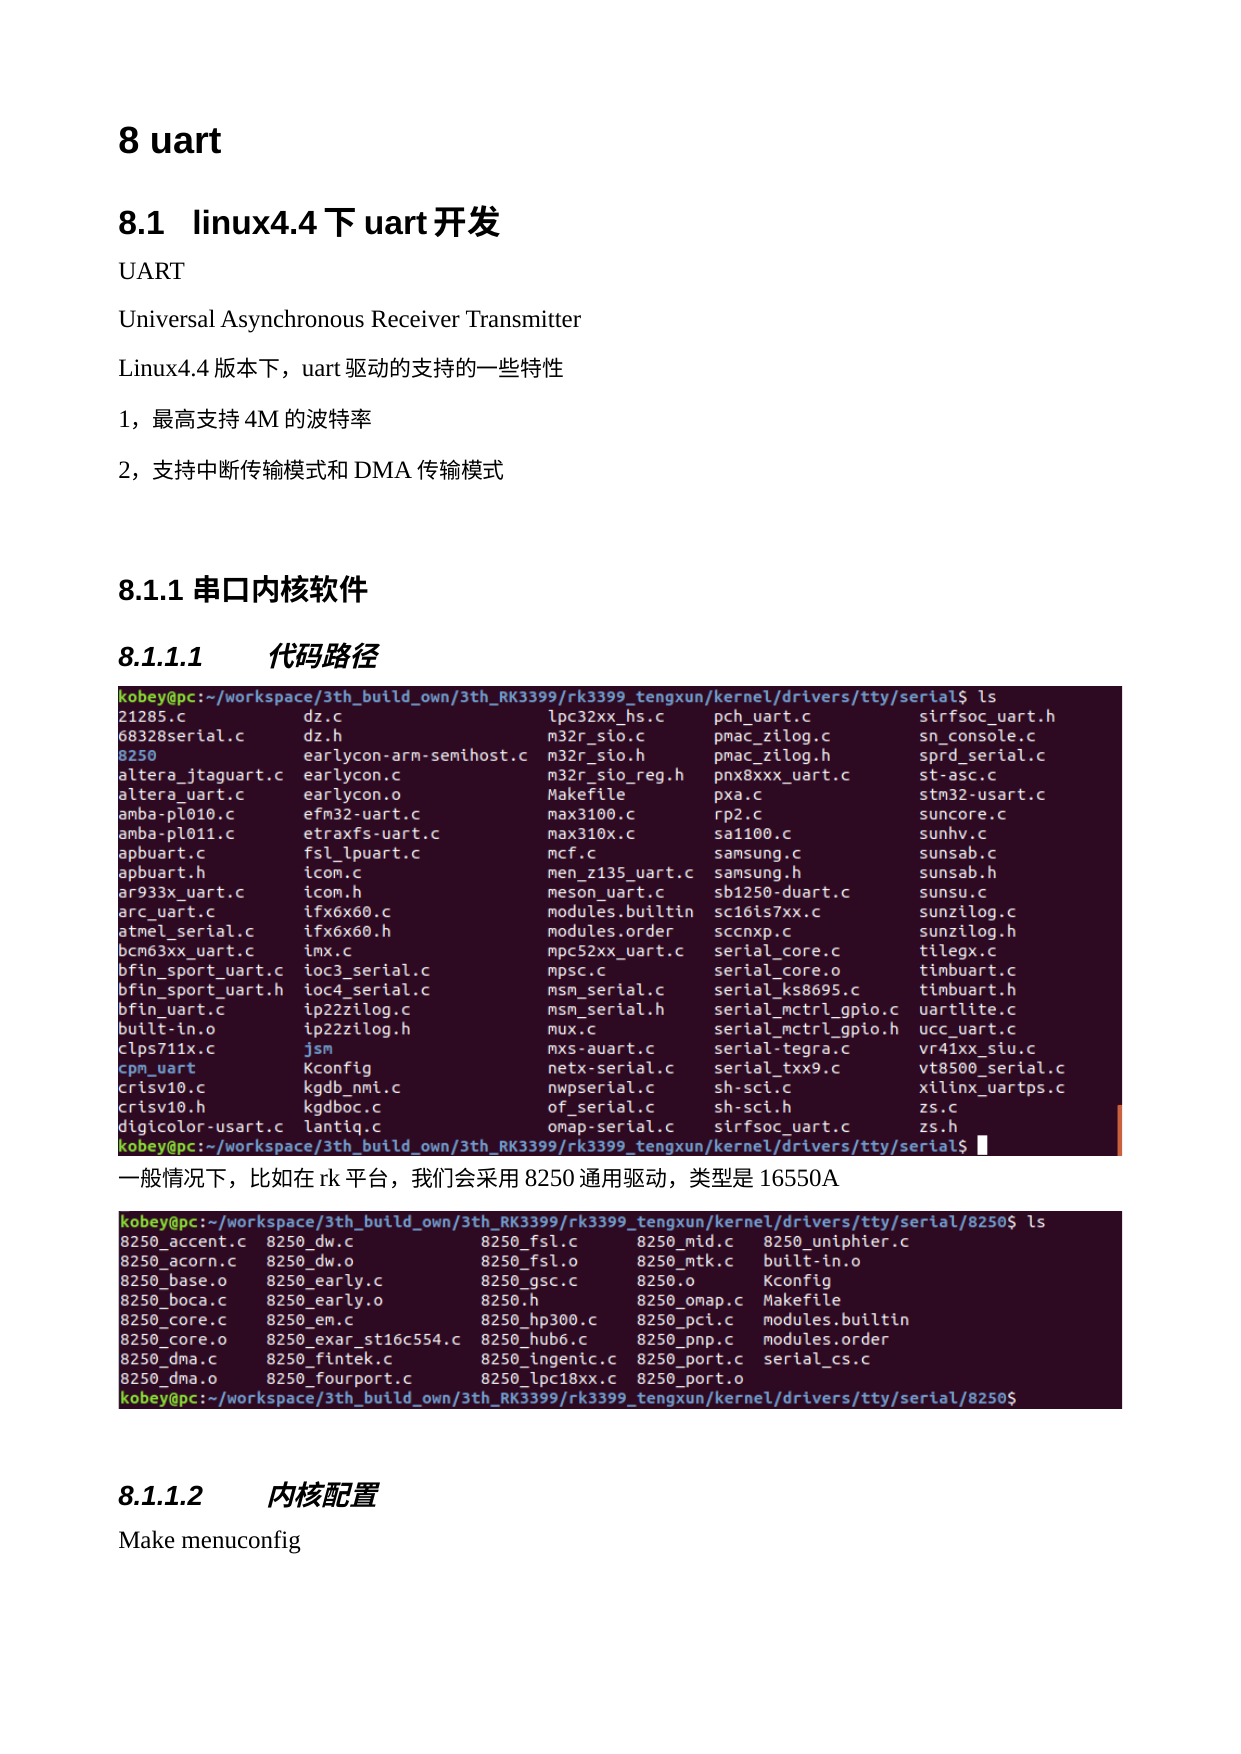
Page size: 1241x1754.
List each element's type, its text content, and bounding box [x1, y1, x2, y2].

picture [118, 686, 1123, 1156]
text 1，最高支持4M的波特率 [118, 402, 1122, 434]
subtitle 8.1.1 串口内核软件 [118, 566, 1122, 609]
text UART [118, 256, 1122, 285]
subtitle 8.1 linux4.4下uart开发 [118, 195, 1122, 244]
text Linux4.4版本下，uart驱动的支持的一些特性 [118, 351, 1122, 383]
text Make menuconfig [118, 1525, 1122, 1554]
text Universal Asynchronous Receiver Transmitter [118, 304, 1122, 332]
picture [118, 1211, 1123, 1409]
subtitle 8.1.1.1 代码路径 [118, 634, 1122, 674]
subtitle 8.1.1.2 内核配置 [118, 1473, 1122, 1513]
text 2，支持中断传输模式和DMA传输模式 [118, 453, 1122, 485]
subtitle 8 uart [118, 118, 1122, 162]
text 一般情况下，比如在rk平台，我们会采用8250通用驱动，类型是16550A [118, 1156, 1122, 1192]
